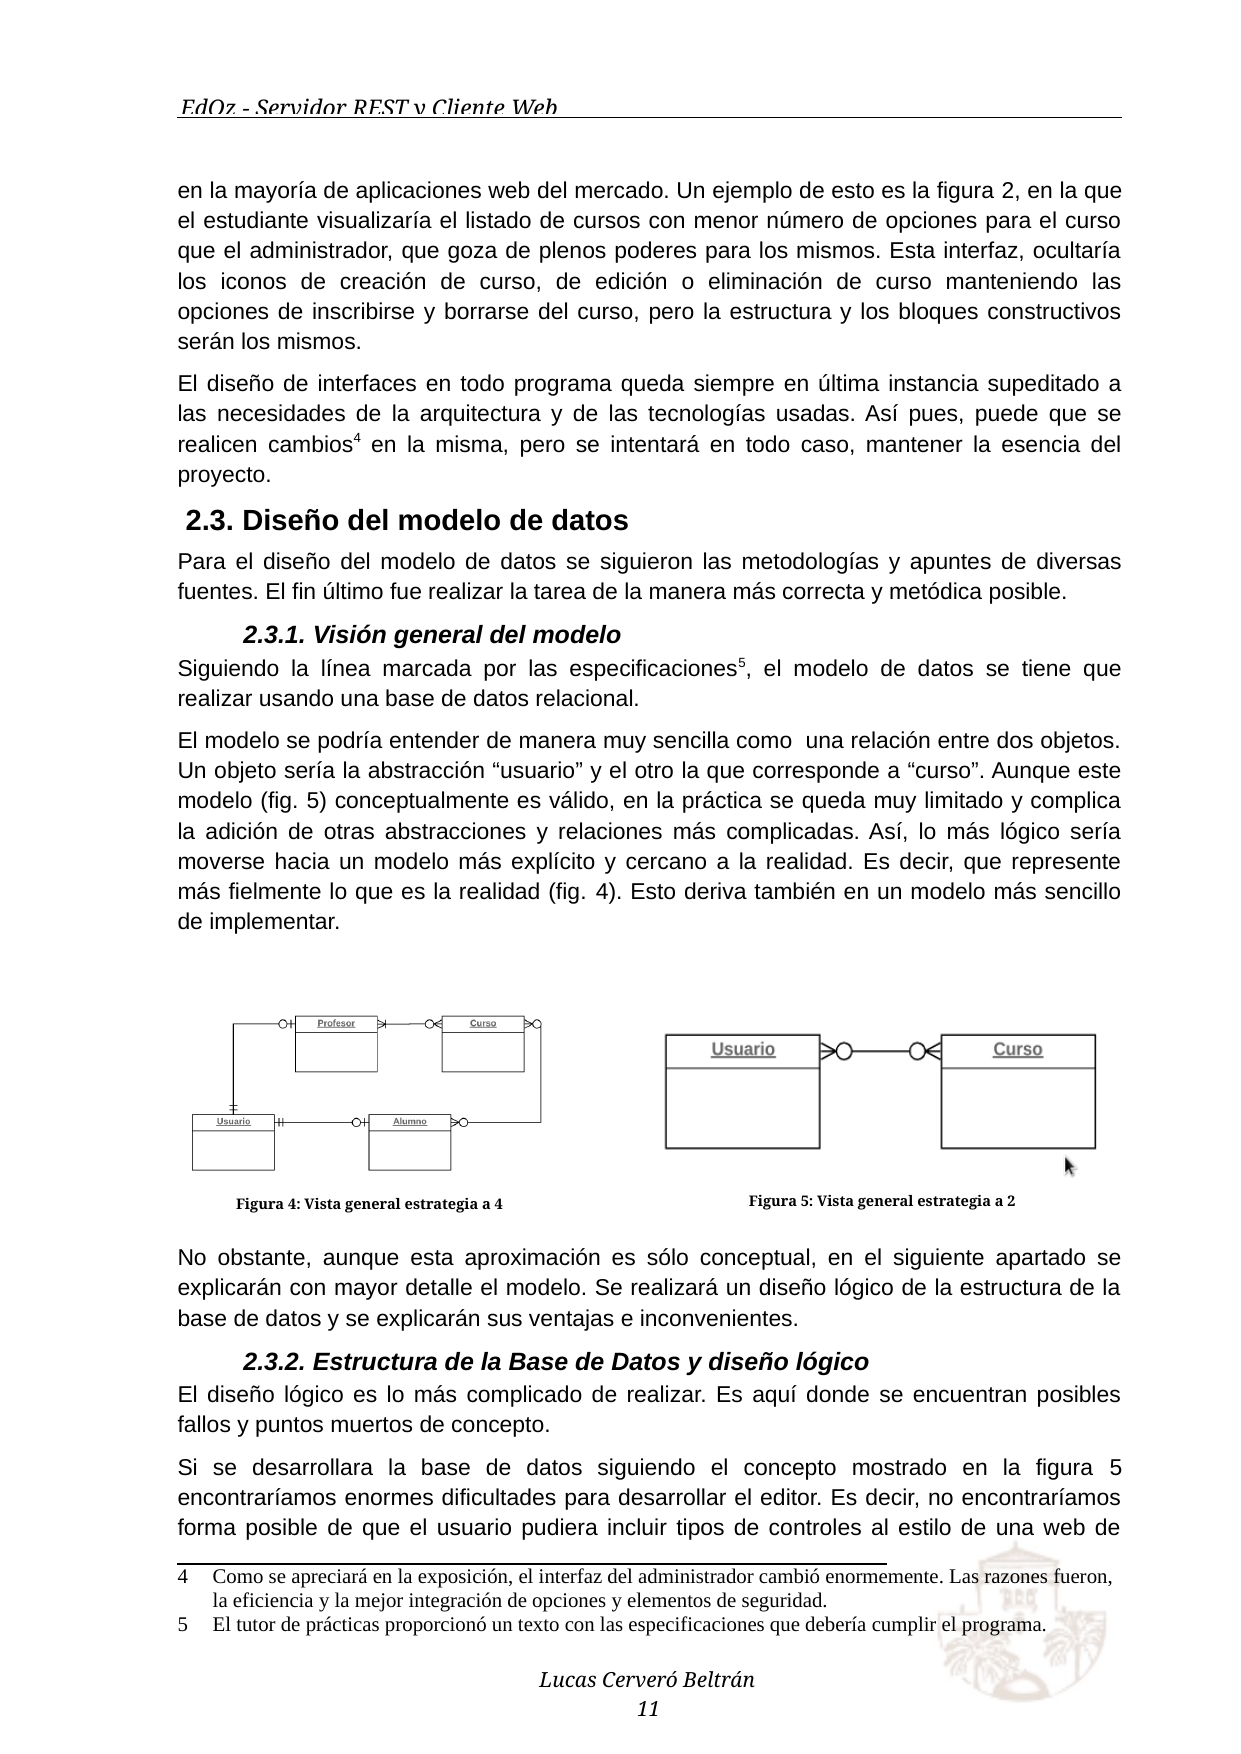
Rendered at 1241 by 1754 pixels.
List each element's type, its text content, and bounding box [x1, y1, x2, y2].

text El tutor de prácticas proporcionó un texto con las especificaciones que debería cumplir el programa. [177, 1612, 1122, 1636]
text El diseño de interfaces en todo programa queda siempre en última instancia supeditado a las necesidades de la arquitectura y de las tecnologías usadas. Así pues, puede que se realicen cambios en la misma, pero se intentará en todo caso, mantener la esencia del proyecto. [177, 370, 1122, 487]
picture [177, 994, 562, 1190]
text El modelo se podría entender de manera muy sencilla como una relación entre dos objetos. Un objeto sería la abstracción “usuario” y el otro la que corresponde a “curso”. Aunque este modelo (fig. 5) conceptualmente es válido, en la práctica se queda muy limitado y complica la adición de otras abstracciones y relaciones más complicadas. Así, lo más lógico sería moverse hacia un modelo más explícito y cercano a la realidad. Es decir, que represente más fielmente lo que es la realidad (fig. 4). Esto deriva también en un modelo más sencillo de implementar. [177, 727, 1122, 935]
text Figura 4: Vista general estrategia a 4 [177, 1190, 561, 1214]
list Estructura de la Base de Datos y diseño lógico [177, 1347, 1122, 1375]
text No obstante, aunque esta aproximación es sólo conceptual, en el siguiente apartado se explicarán con mayor detalle el modelo. Se realizará un diseño lógico de la estructura de la base de datos y se explicarán sus ventajas e inconvenientes. [177, 1244, 1122, 1331]
text Si se desarrollara la base de datos siguiendo el concepto mostrado en la figura 5 encontraríamos enormes dificultades para desarrollar el editor. Es decir, no encontraríamos forma posible de que el usuario pudiera incluir tipos de controles al estilo de una web de [177, 1453, 1122, 1540]
text Para el diseño del modelo de datos se siguieron las metodologías y apuntes de diversas fuentes. El fin último fue realizar la tarea de la manera más correcta y metódica posible. [177, 548, 1122, 604]
text Figura 5: Vista general estrategia a 2 [642, 1191, 1122, 1210]
picture [642, 998, 1123, 1191]
text El diseño lógico es lo más complicado de realizar. Es aquí donde se encuentran posibles fallos y puntos muertos de concepto. [177, 1381, 1122, 1438]
text Como se apreciará en la exposición, el interfaz del administrador cambió enormemente. Las razones fueron, la eficiencia y la mejor integración de opciones y elementos de seguridad. [177, 1564, 1122, 1612]
list Diseño del modelo de datos [177, 503, 1122, 536]
text Siguiendo la línea marcada por las especificaciones, el modelo de datos se tiene que realizar usando una base de datos relacional. [177, 655, 1122, 711]
list Visión general del modelo [177, 620, 1122, 649]
text en la mayoría de aplicaciones web del mercado. Un ejemplo de esto es la figura 2, en la que el estudiante visualizaría el listado de cursos con menor número de opciones para el curso que el administrador, que goza de plenos poderes para los mismos. Esta interfaz, ocultaría los iconos de creación de curso, de edición o eliminación de curso manteniendo las opciones de inscribirse y borrarse del curso, pero la estructura y los bloques constructivos serán los mismos. [177, 177, 1122, 354]
